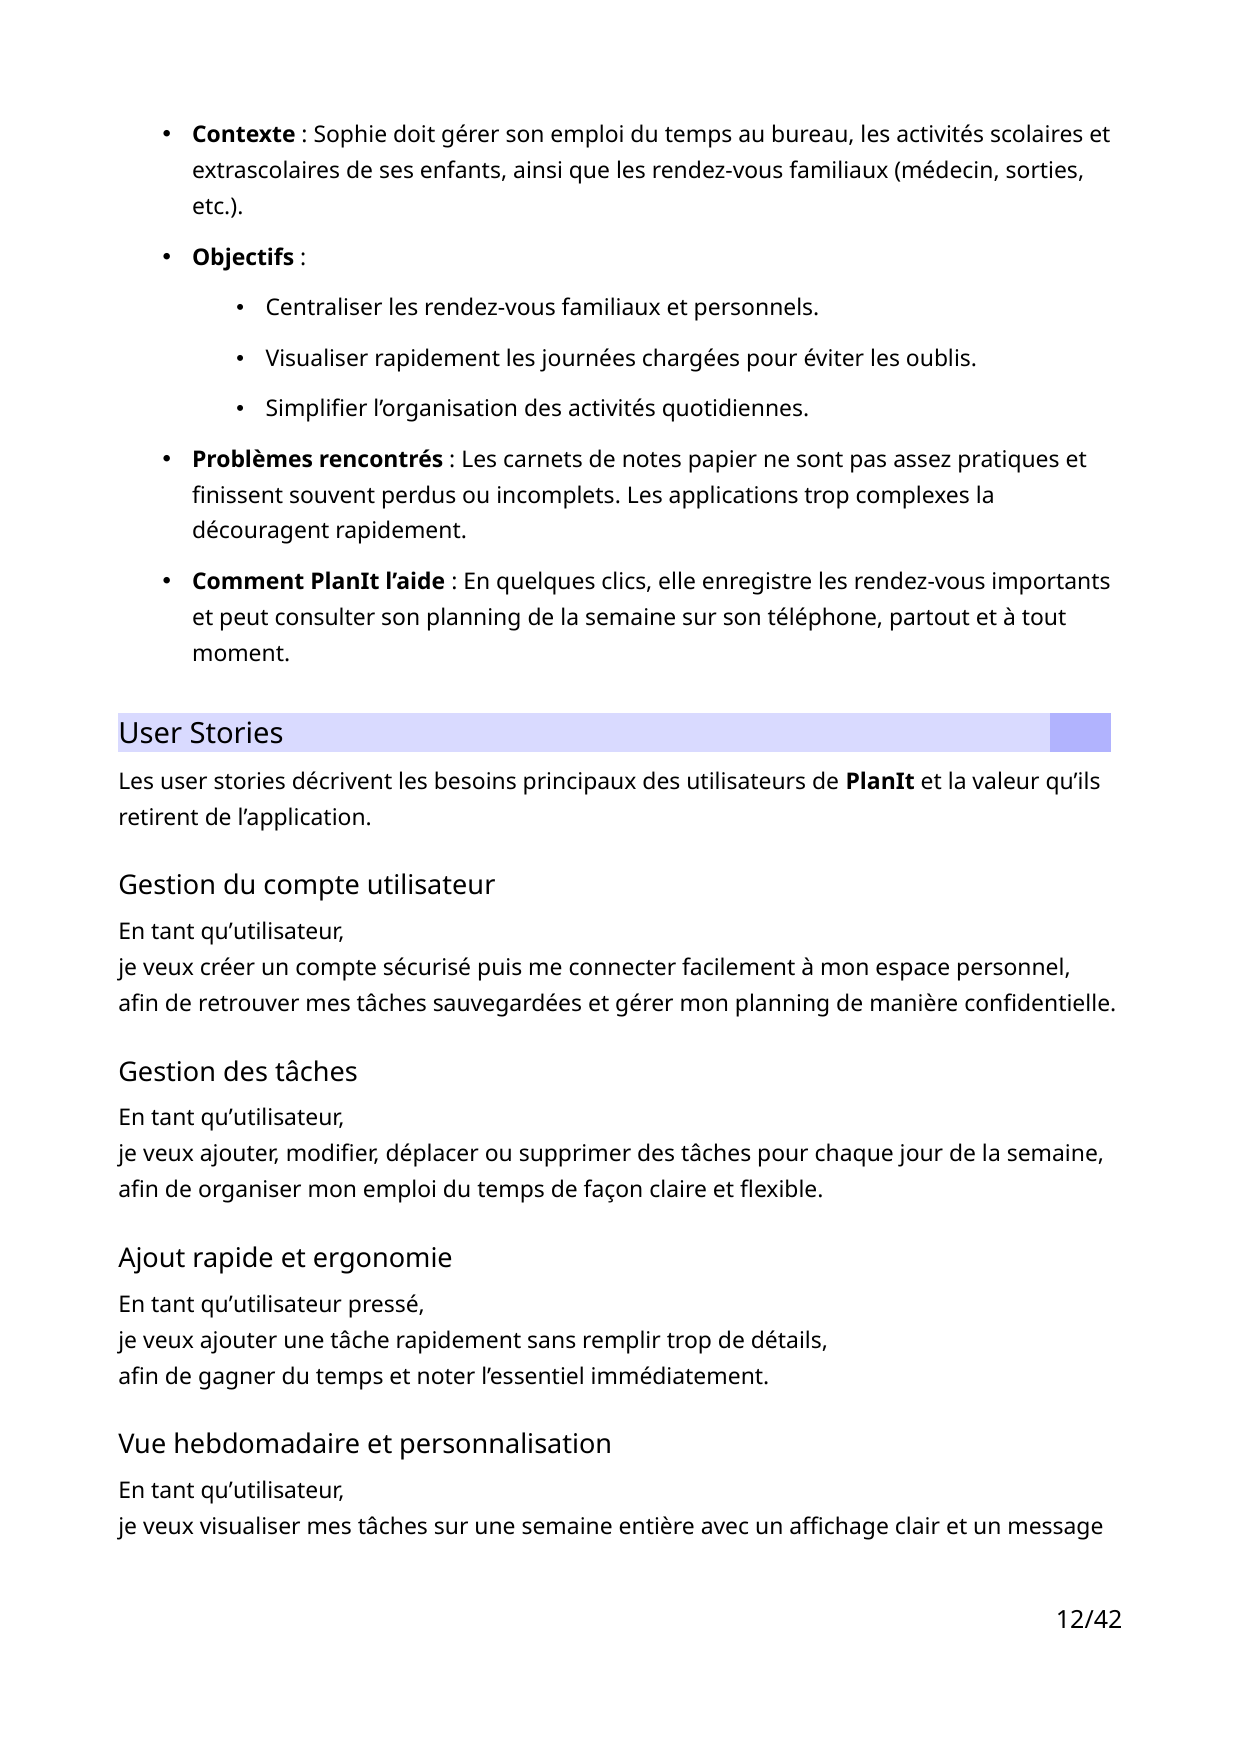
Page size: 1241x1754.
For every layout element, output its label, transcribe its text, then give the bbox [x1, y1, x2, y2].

list Centraliser les rendez-vous familiaux et personnels. [236, 291, 1122, 322]
text Les user stories décrivent les besoins principaux des utilisateurs de PlanIt et la valeur qu’ils retirent de l’application. [118, 764, 1122, 832]
subtitle Gestion des tâches [118, 1052, 1122, 1089]
text En tant qu’utilisateur, je veux créer un compte sécurisé puis me connecter facilement à mon espace personnel, afin de retrouver mes tâches sauvegardées et gérer mon planning de manière confidentielle. [118, 915, 1122, 1018]
text En tant qu’utilisateur, je veux visualiser mes tâches sur une semaine entière avec un affichage clair et un message [118, 1474, 1122, 1541]
subtitle Ajout rapide et ergonomie [118, 1238, 1122, 1275]
subtitle User Stories [118, 712, 1122, 752]
list Contexte : Sophie doit gérer son emploi du temps au bureau, les activités scolaires et extrascolaires de ses enfants, ainsi que les rendez-vous familiaux (médecin, sorties, etc.). [162, 118, 1122, 221]
subtitle Gestion du compte utilisateur [118, 866, 1122, 902]
text En tant qu’utilisateur, je veux ajouter, modifier, déplacer ou supprimer des tâches pour chaque jour de la semaine, afin de organiser mon emploi du temps de façon claire et flexible. [118, 1101, 1122, 1204]
text En tant qu’utilisateur pressé, je veux ajouter une tâche rapidement sans remplir trop de détails, afin de gagner du temps et noter l’essentiel immédiatement. [118, 1288, 1122, 1391]
subtitle Vue hebdomadaire et personnalisation [118, 1425, 1122, 1462]
list Problèmes rencontrés : Les carnets de notes papier ne sont pas assez pratiques et finissent souvent perdus ou incomplets. Les applications trop complexes la découragent rapidement. [162, 443, 1122, 546]
list Comment PlanIt l’aide : En quelques clics, elle enregistre les rendez-vous importants et peut consulter son planning de la semaine sur son téléphone, partout et à tout moment. [162, 565, 1122, 668]
list Simplifier l’organisation des activités quotidiennes. [236, 392, 1122, 423]
list Visualiser rapidement les journées chargées pour éviter les oublis. [236, 342, 1122, 373]
list Objectifs : [162, 241, 1122, 272]
